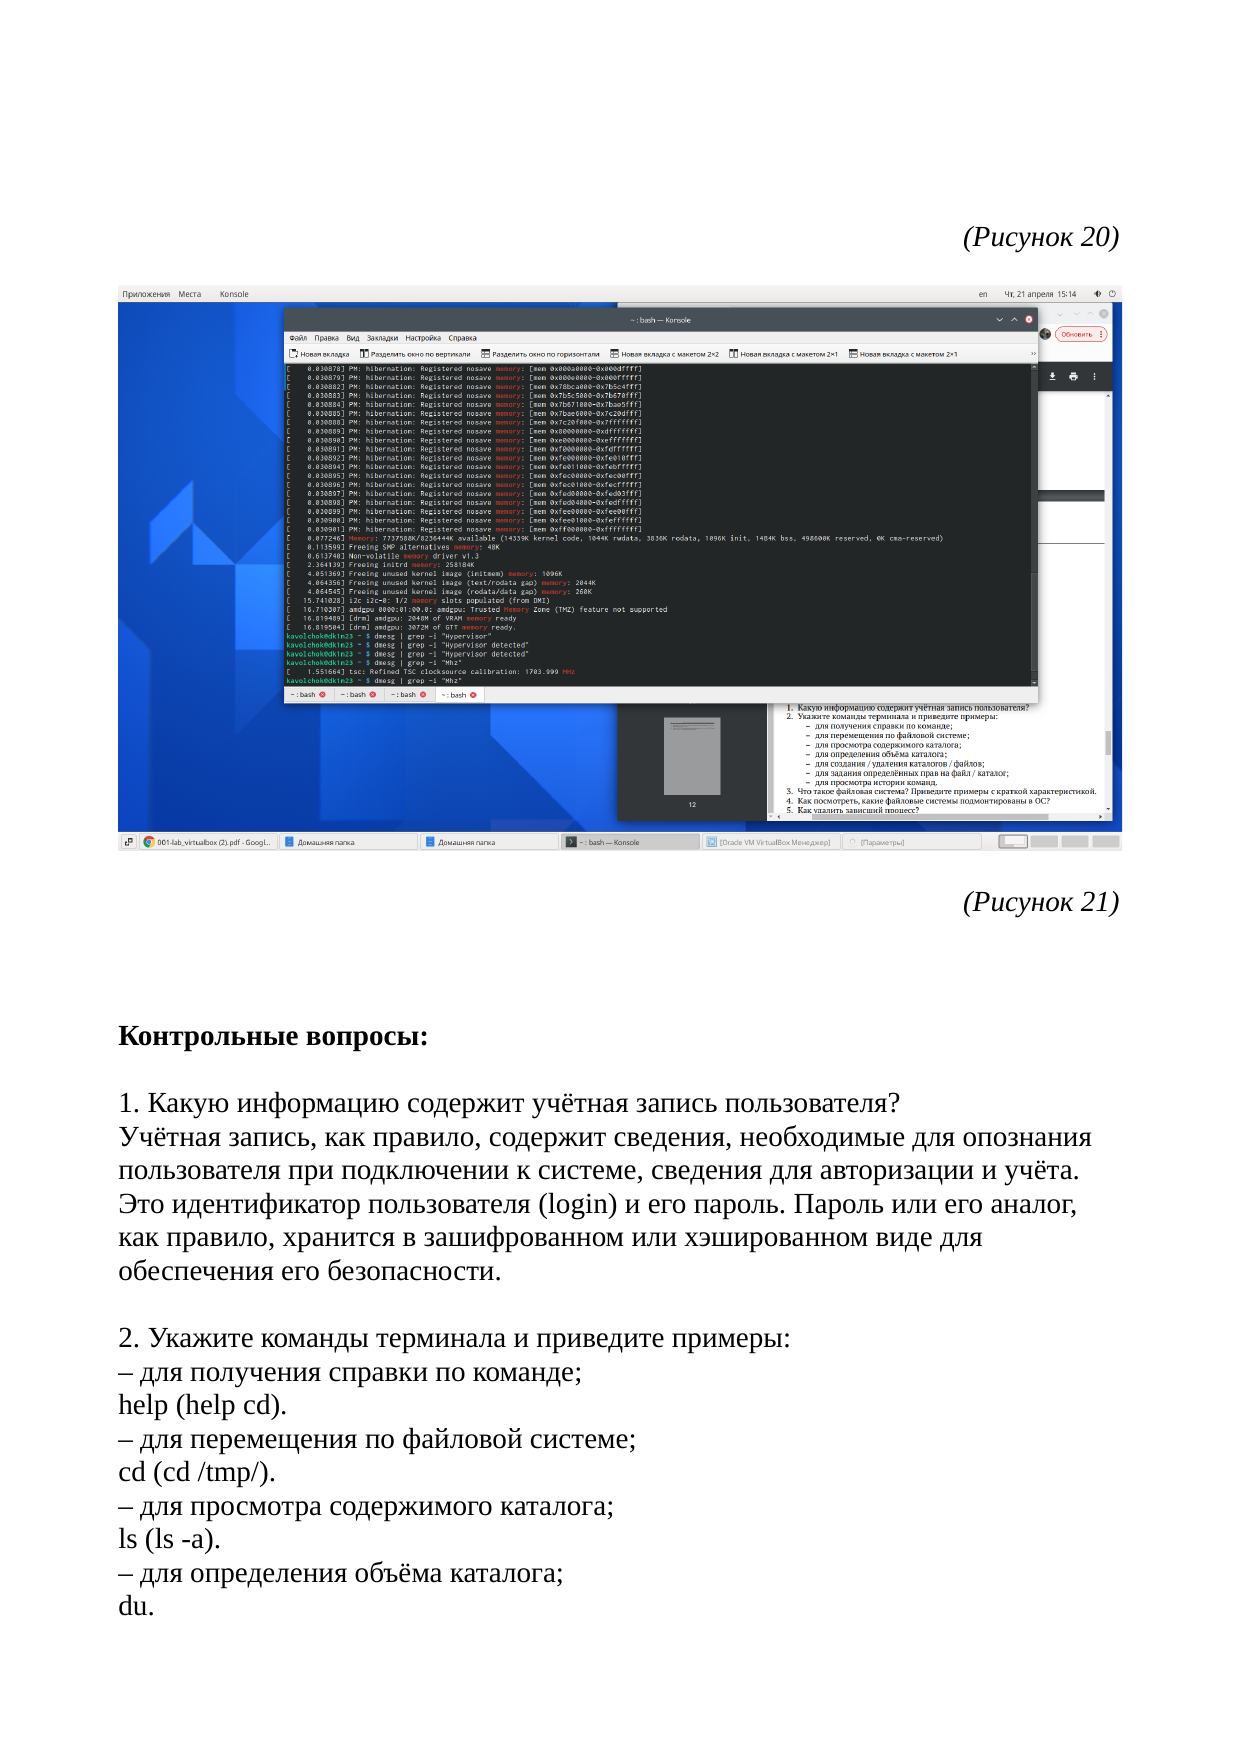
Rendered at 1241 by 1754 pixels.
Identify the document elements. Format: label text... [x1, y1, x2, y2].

text Учётная запись, как правило, содержит сведения, необходимые для опознания пользователя при подключении к системе, сведения для авторизации и учёта. Это идентификатор пользователя (login) и его пароль. Пароль или его аналог, как правило, хранится в зашифрованном или хэшированном виде для обеспечения его безопасности. 2. Укажите команды терминала и приведите примеры: – для получения справки по команде; help (help cd). – для перемещения по файловой системе; cd (cd /tmp/). – для просмотра содержимого каталога; ls (ls -a). – для определения объёма каталога; du. [118, 1119, 1122, 1622]
text 1. Какую информацию содержит учётная запись пользователя? [118, 1085, 1122, 1119]
picture [118, 285, 1123, 851]
text (Рисунок 21) [118, 884, 1122, 918]
text (Рисунок 20) [118, 219, 1122, 252]
text Контрольные вопросы: [118, 1018, 1122, 1052]
